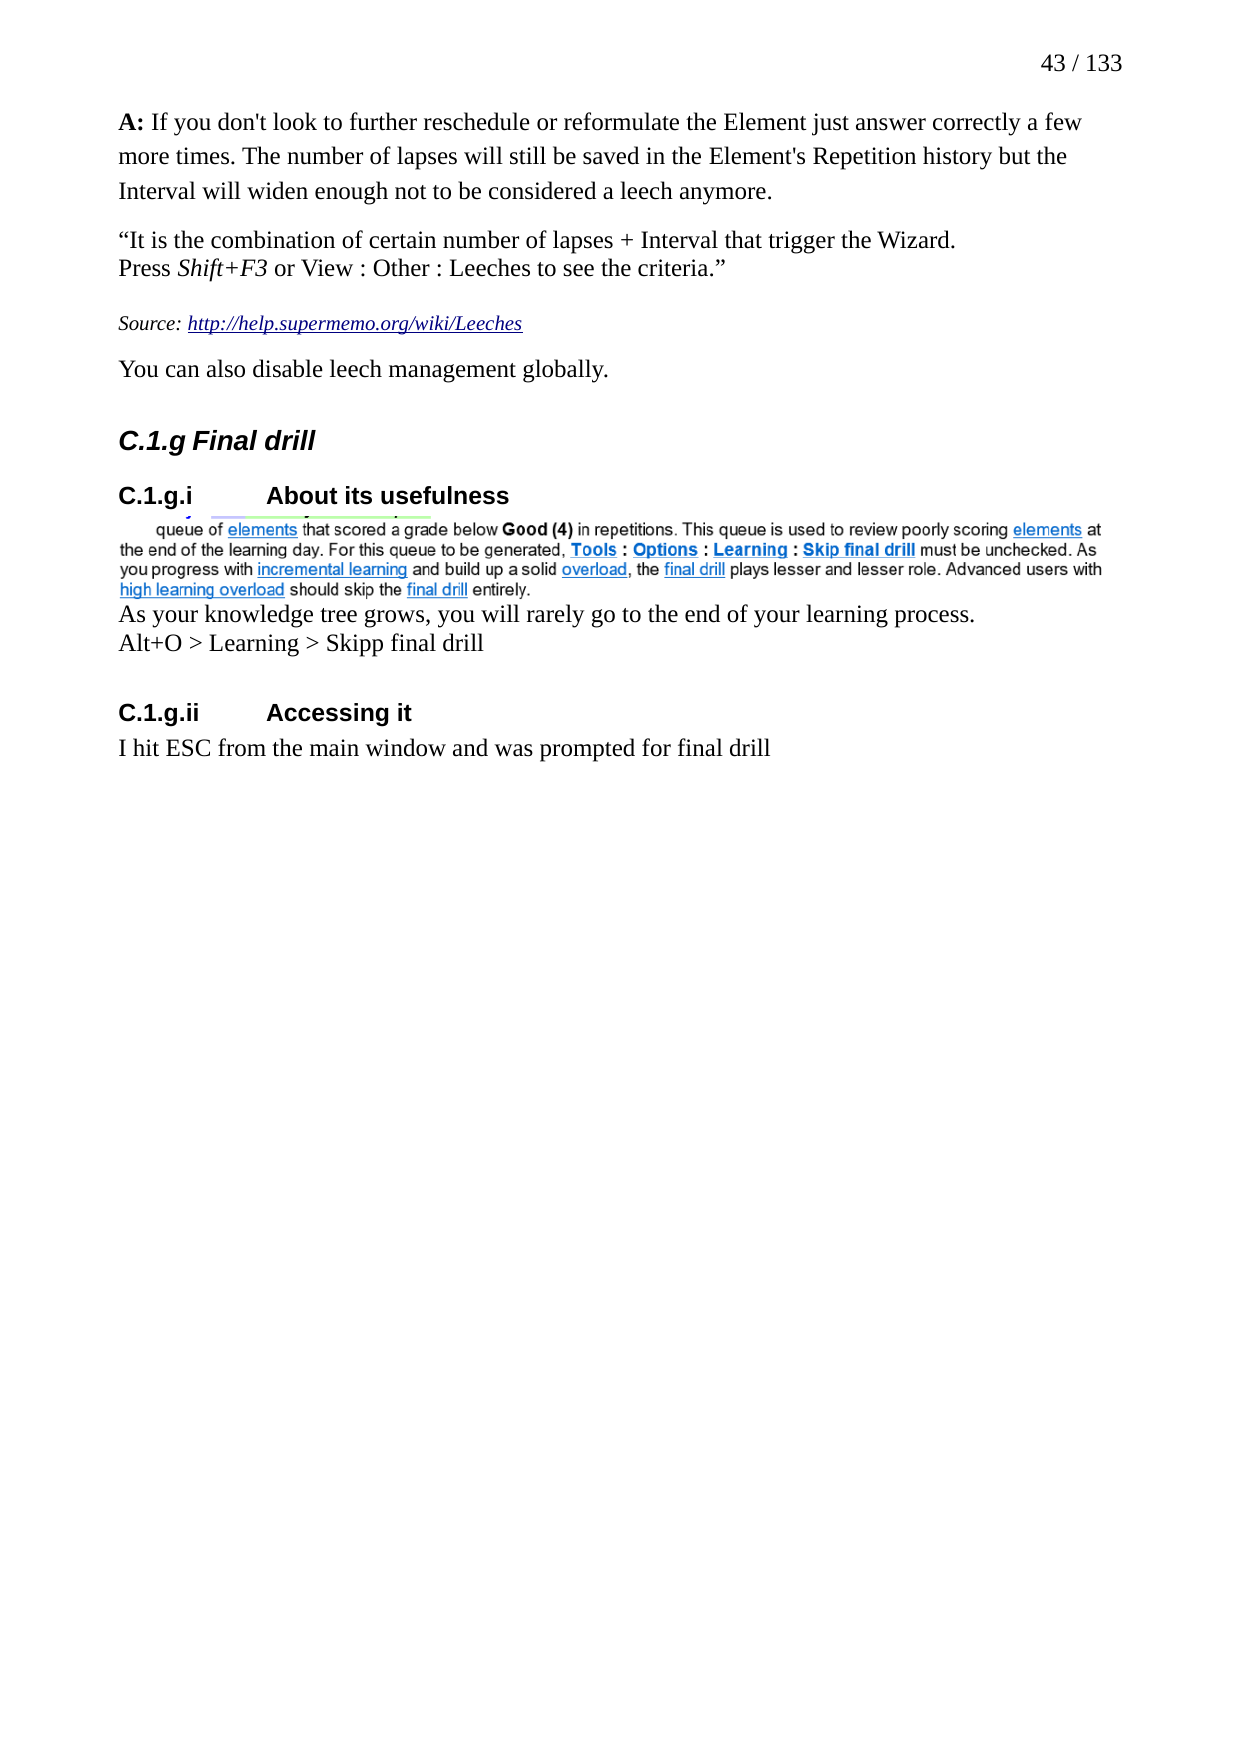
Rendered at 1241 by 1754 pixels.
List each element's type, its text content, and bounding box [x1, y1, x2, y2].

text Alt+O > Learning > Skipp final drill [118, 628, 1122, 657]
text I hit ESC from the main window and was prompted for final drill [118, 733, 1122, 762]
text Press Shift+F3 or View : Other : Leeches to see the criteria.” [118, 253, 1122, 282]
subtitle Accessing it [118, 698, 1122, 727]
picture [118, 516, 1111, 600]
text You can also disable leech management globally. [118, 354, 1122, 383]
subtitle About its usefulness [118, 481, 1122, 510]
text As your knowledge tree grows, you will rarely go to the end of your learning process. [118, 599, 1122, 628]
text A: If you don't look to further reschedule or reformulate the Element just answer correctly a few more times. The number of lapses will still be saved in the Element's Repetition history but the Interval will widen enough not to be considered a leech anymore. [118, 107, 1122, 204]
text “It is the combination of certain number of lapses + Interval that trigger the Wizard. [118, 225, 1122, 253]
text Source: http://help.supermemo.org/wiki/Leeches [118, 311, 1122, 335]
subtitle Final drill [118, 424, 1122, 456]
